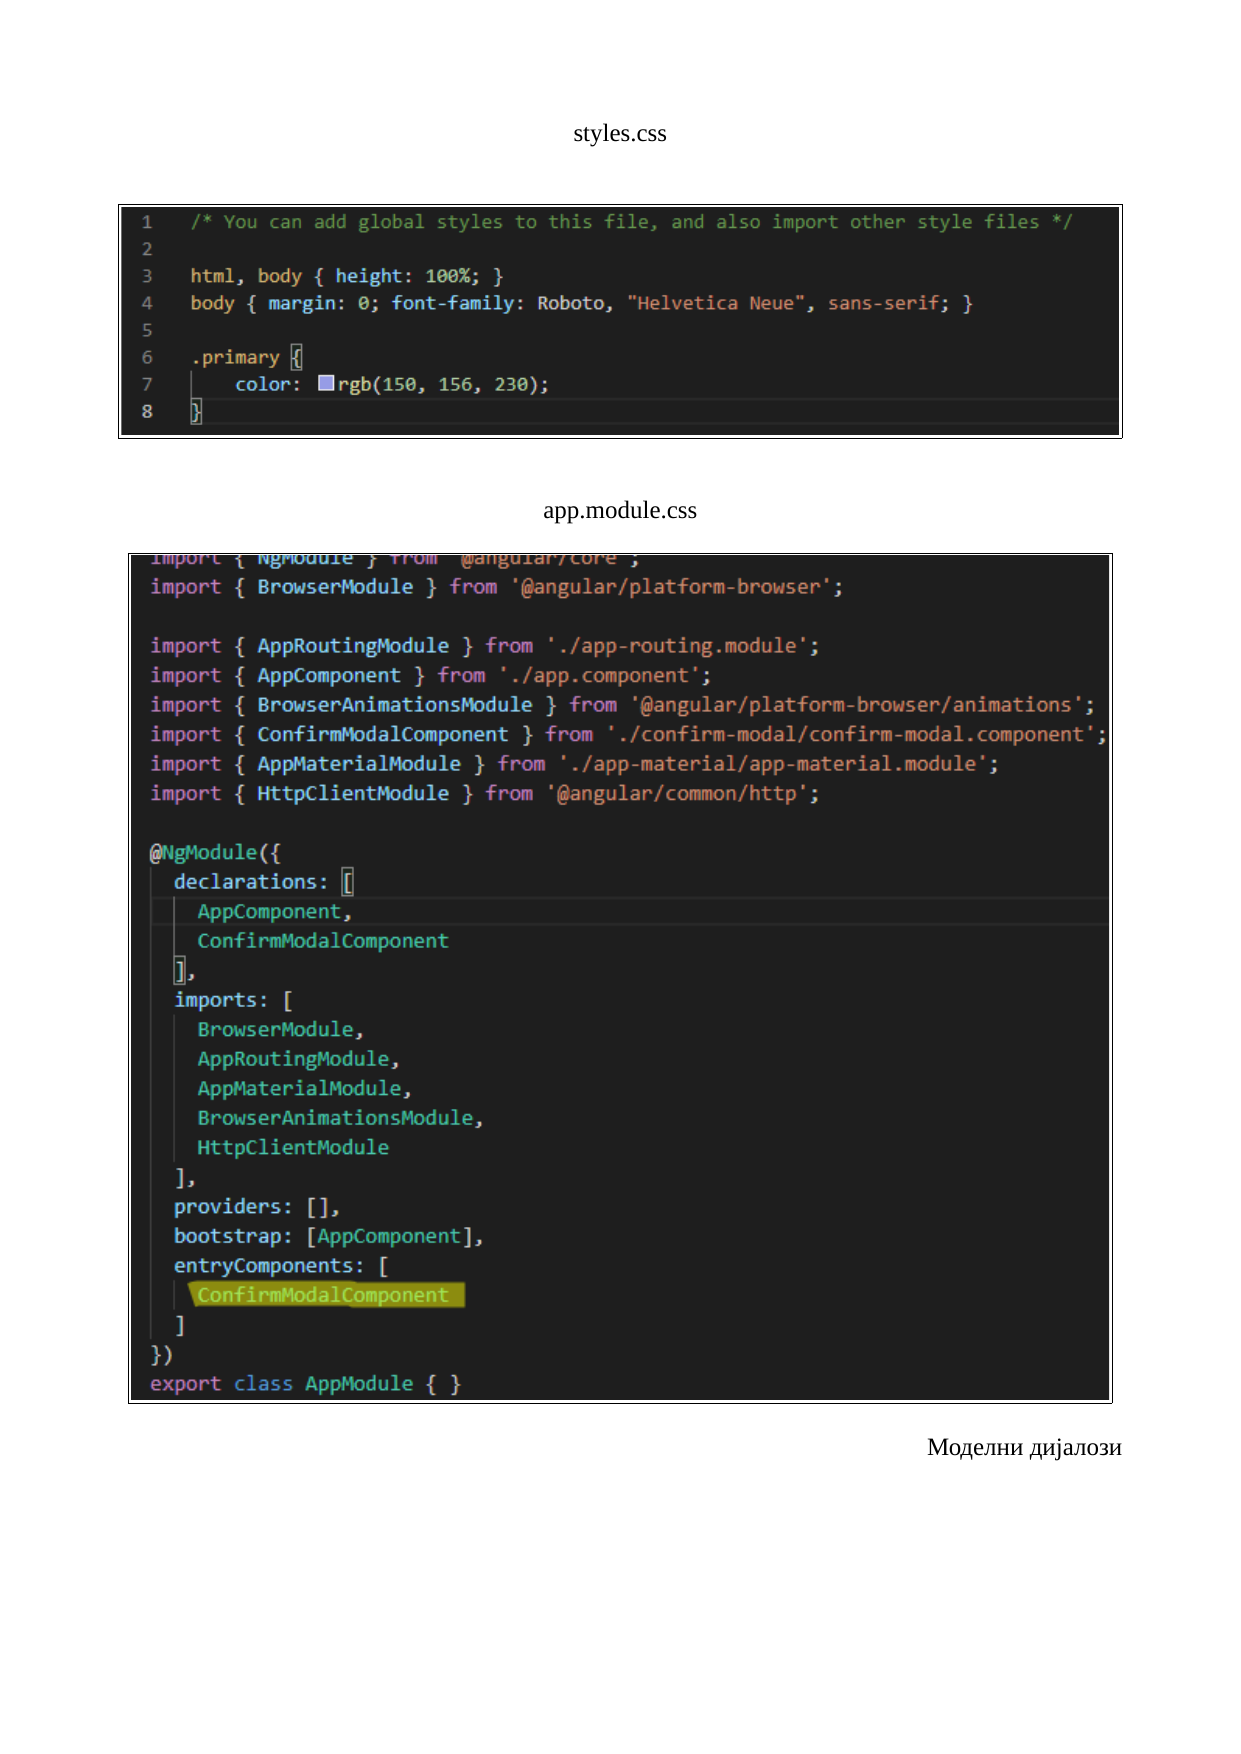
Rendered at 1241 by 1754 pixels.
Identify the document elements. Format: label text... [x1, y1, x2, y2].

text Моделни дијалози [118, 1432, 1122, 1460]
picture [131, 555, 1110, 1400]
picture [121, 207, 1119, 435]
text app.module.css [118, 495, 1122, 524]
text styles.css [118, 118, 1122, 147]
